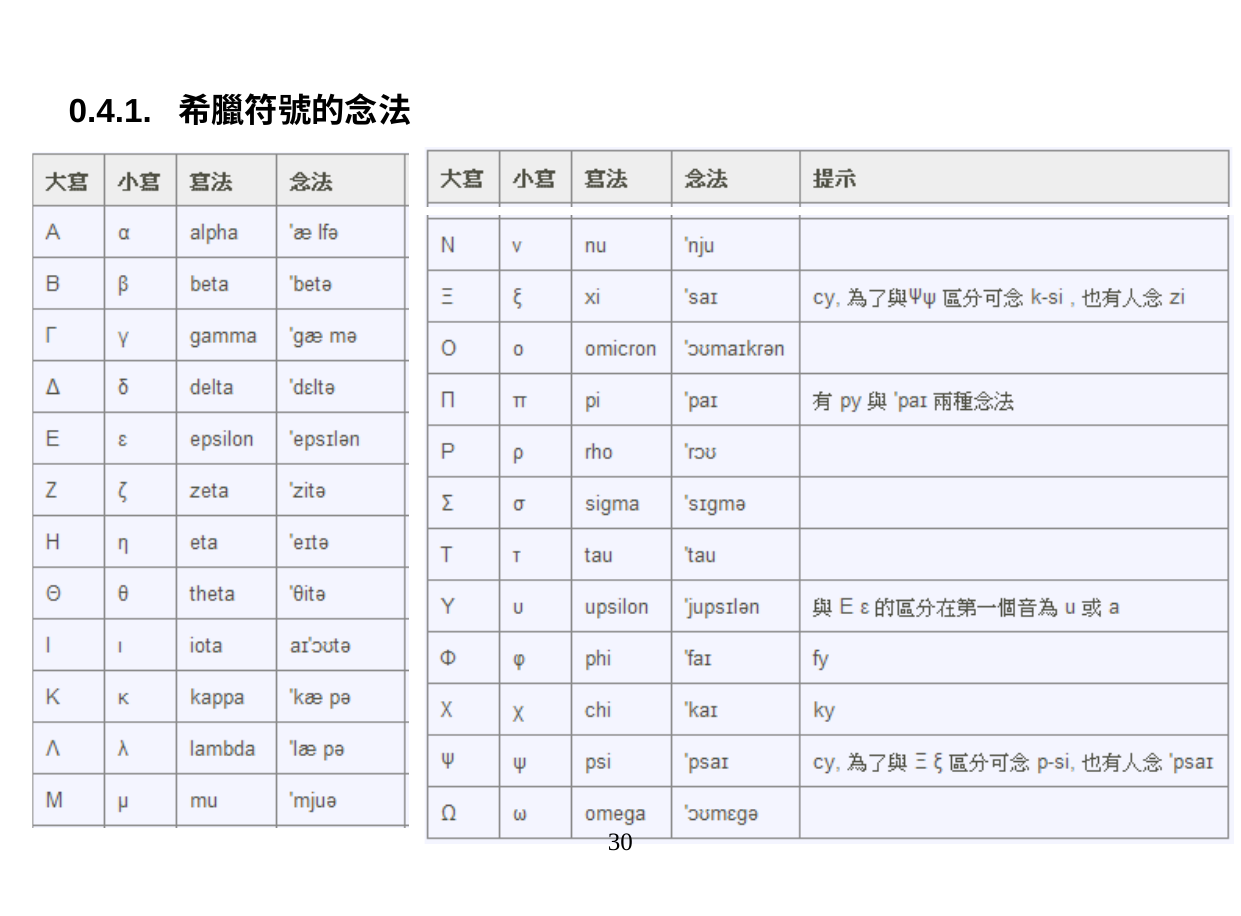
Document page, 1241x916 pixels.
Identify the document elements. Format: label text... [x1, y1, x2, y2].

picture [32, 152, 409, 828]
picture [424, 215, 1234, 844]
subtitle 希臘符號的念法 [59, 84, 1181, 132]
picture [424, 147, 1233, 207]
